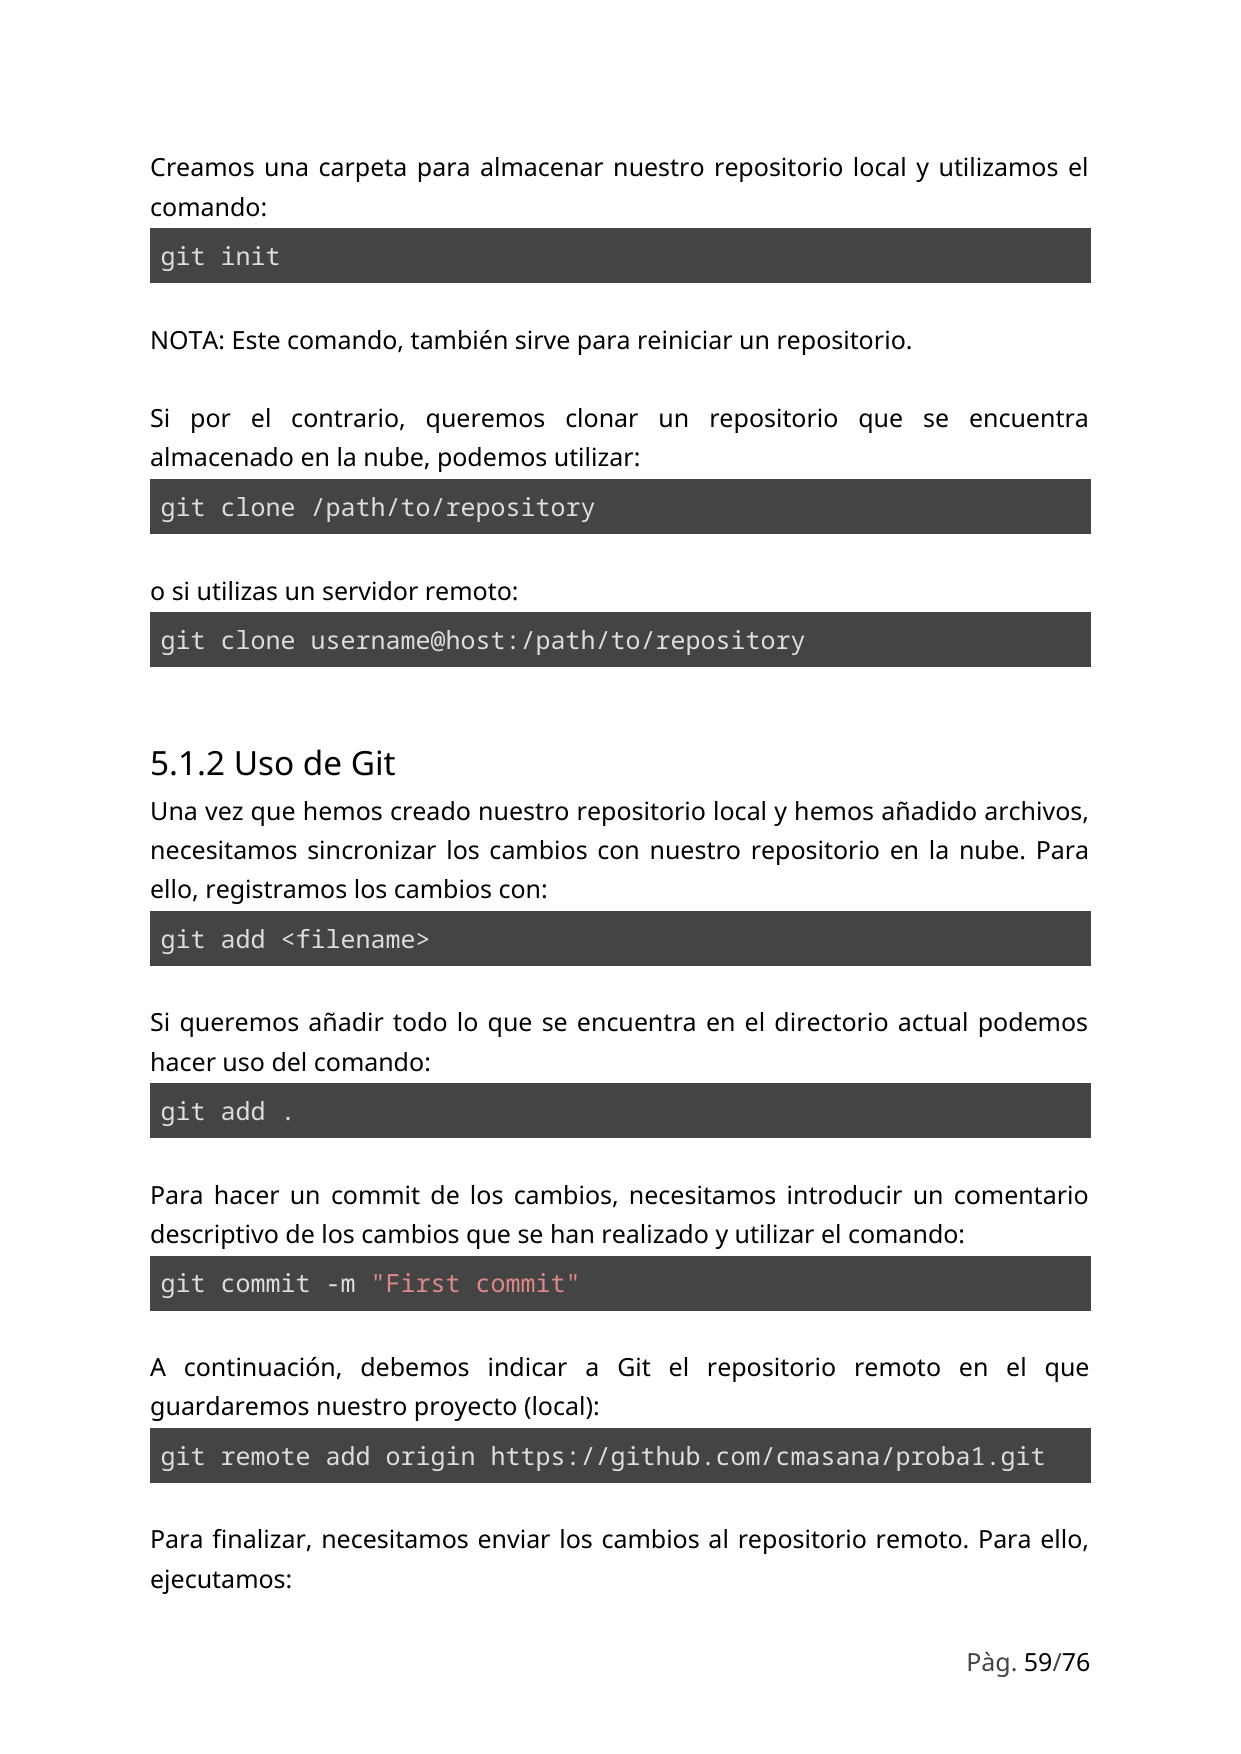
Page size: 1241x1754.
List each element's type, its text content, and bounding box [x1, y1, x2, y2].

text Para hacer un commit de los cambios, necesitamos introducir un comentario descriptivo de los cambios que se han realizado y utilizar el comando: [150, 1177, 1090, 1251]
table_header git commit -m "First commit" [150, 1256, 1091, 1311]
table_header git init [150, 228, 1091, 283]
text Si por el contrario, queremos clonar un repositorio que se encuentra almacenado en la nube, podemos utilizar: [150, 401, 1090, 474]
text Si queremos añadir todo lo que se encuentra en el directorio actual podemos hacer uso del comando: [150, 1005, 1090, 1078]
table_header git add . [150, 1083, 1091, 1138]
subtitle 5.1.2 Uso de Git [150, 740, 1090, 785]
table_header git clone /path/to/repository [150, 479, 1091, 534]
table_header git add <filename> [150, 911, 1091, 966]
text A continuación, debemos indicar a Git el repositorio remoto en el que guardaremos nuestro proyecto (local): [150, 1350, 1090, 1423]
text NOTA: Este comando, también sirve para reiniciar un repositorio. [150, 322, 1090, 356]
table_header git remote add origin https://github.com/cmasana/proba1.git [150, 1428, 1091, 1483]
text o si utilizas un servidor remoto: [150, 573, 1090, 607]
table_header git clone username@host:/path/to/repository [150, 612, 1091, 667]
text Una vez que hemos creado nuestro repositorio local y hemos añadido archivos, necesitamos sincronizar los cambios con nuestro repositorio en la nube. Para ello, registramos los cambios con: [150, 793, 1090, 906]
text Creamos una carpeta para almacenar nuestro repositorio local y utilizamos el comando: [150, 150, 1090, 223]
text Para finalizar, necesitamos enviar los cambios al repositorio remoto. Para ello, ejecutamos: [150, 1522, 1090, 1595]
